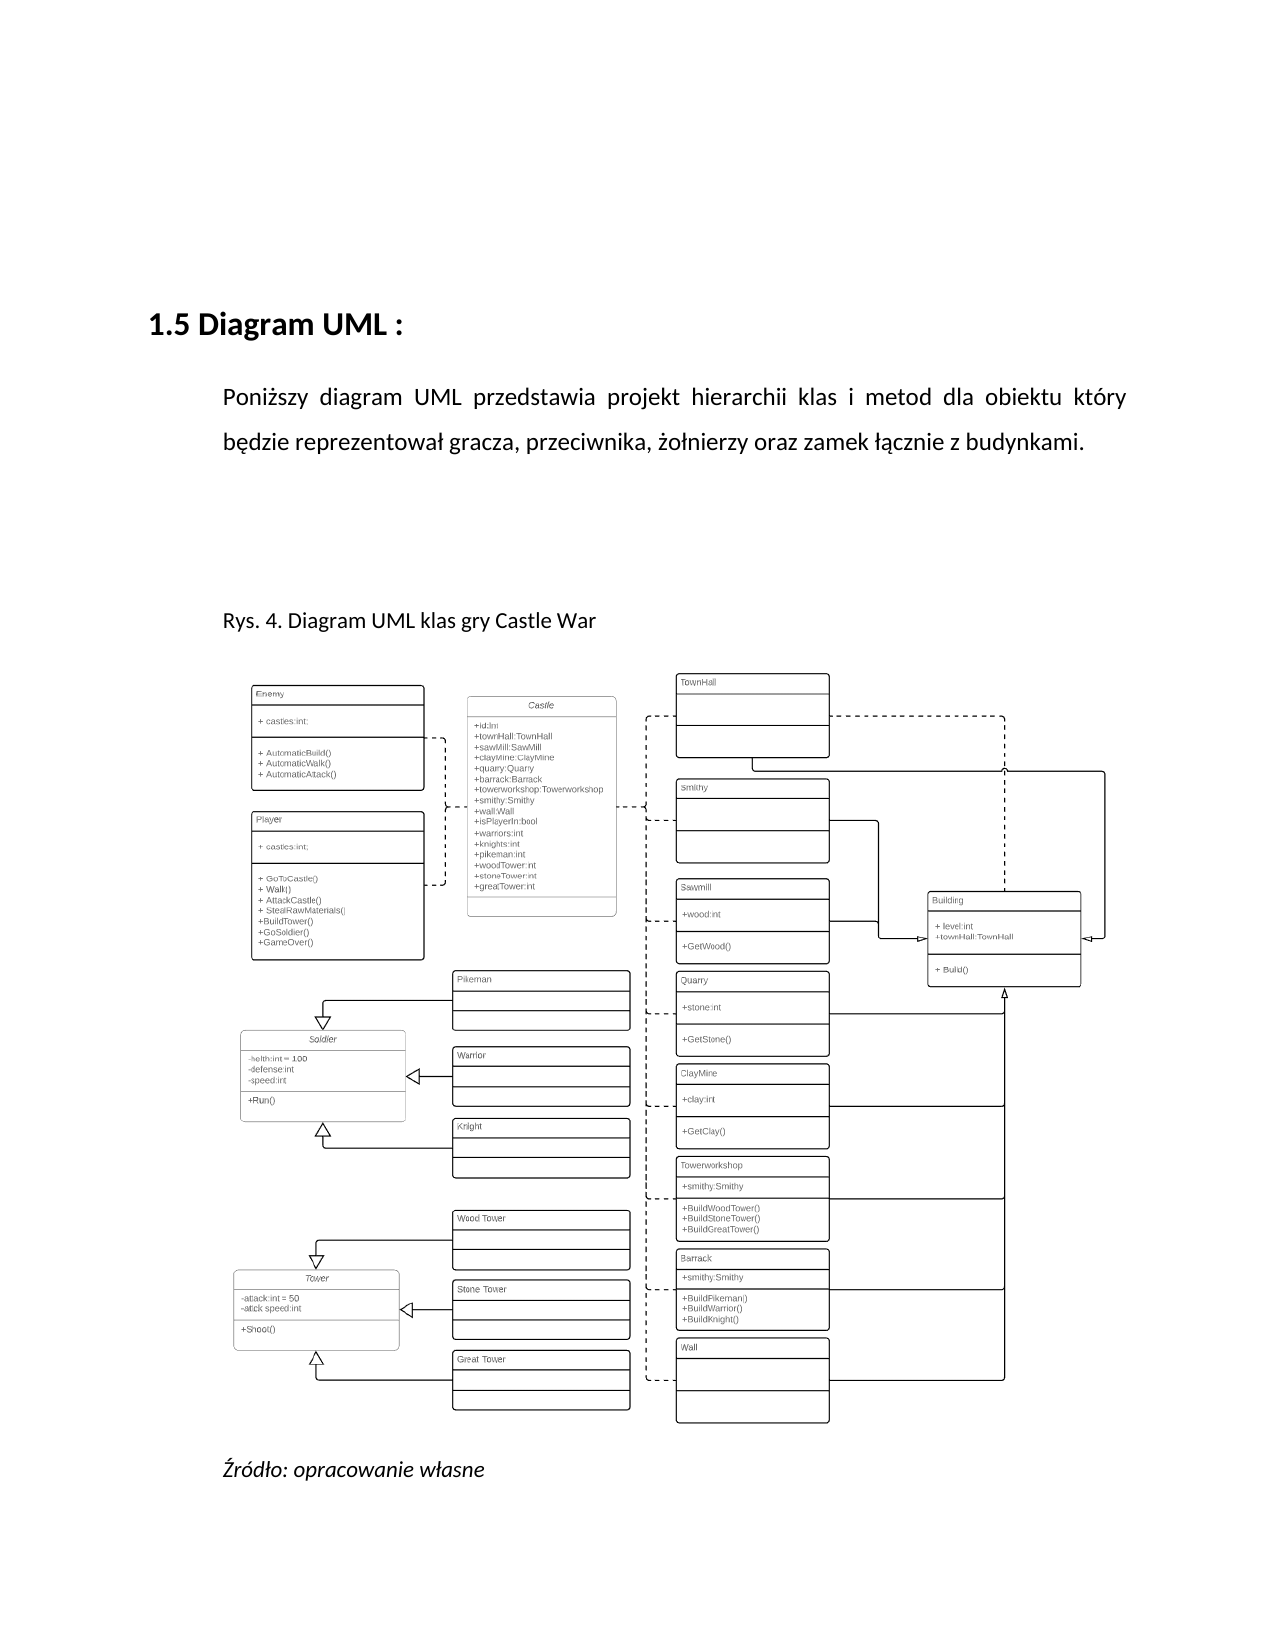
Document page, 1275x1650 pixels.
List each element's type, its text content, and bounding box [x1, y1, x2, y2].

text Źródło: opracowanie własne [223, 1456, 1127, 1484]
text Poniższy diagram UML przedstawia projekt hierarchii klas i metod dla obiektu który będzie reprezentował gracza, przeciwnika, żołnierzy oraz zamek łącznie z budynkami. [223, 381, 1127, 457]
text Rys. 4. Diagram UML klas gry Castle War [223, 606, 1127, 634]
text 1.5 Diagram UML : [148, 303, 1127, 344]
